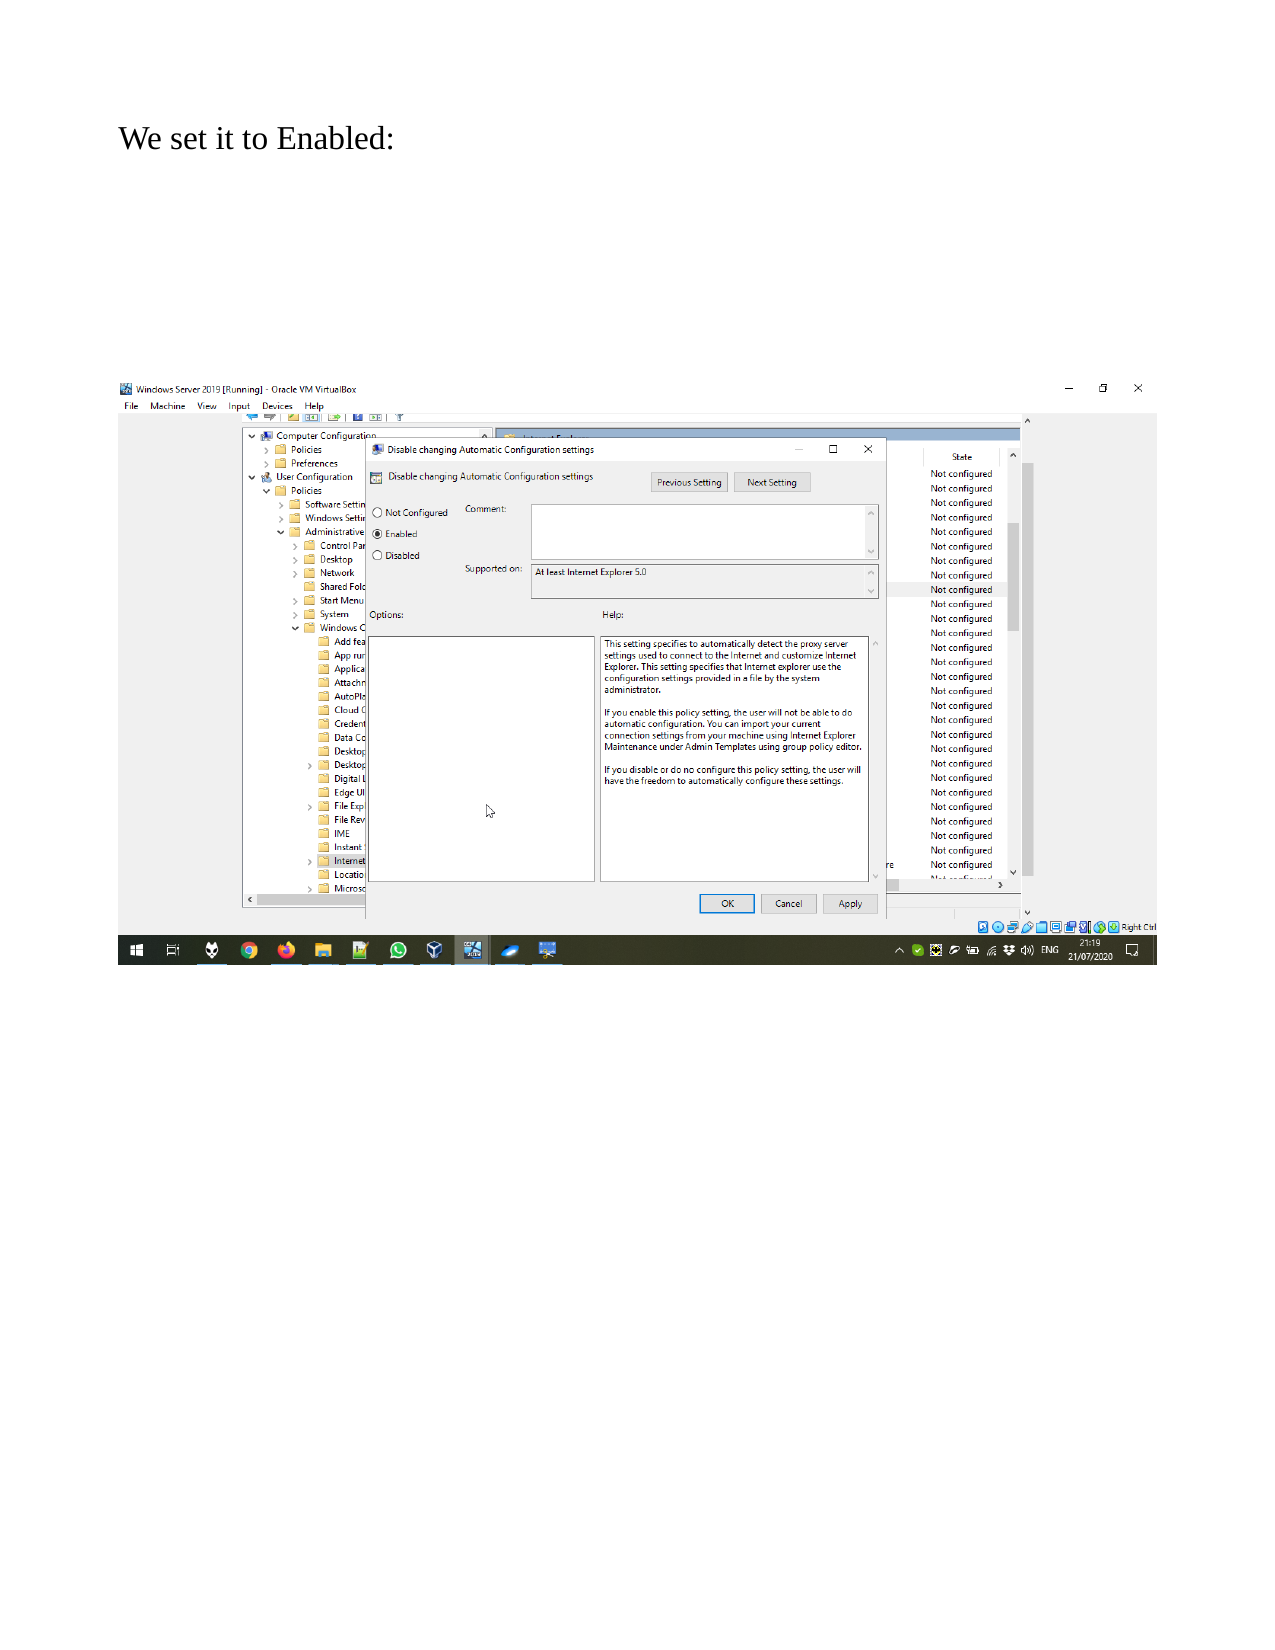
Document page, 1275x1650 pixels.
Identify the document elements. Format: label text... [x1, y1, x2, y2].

text We set it to Enabled: [118, 118, 1157, 156]
picture [118, 380, 1157, 965]
